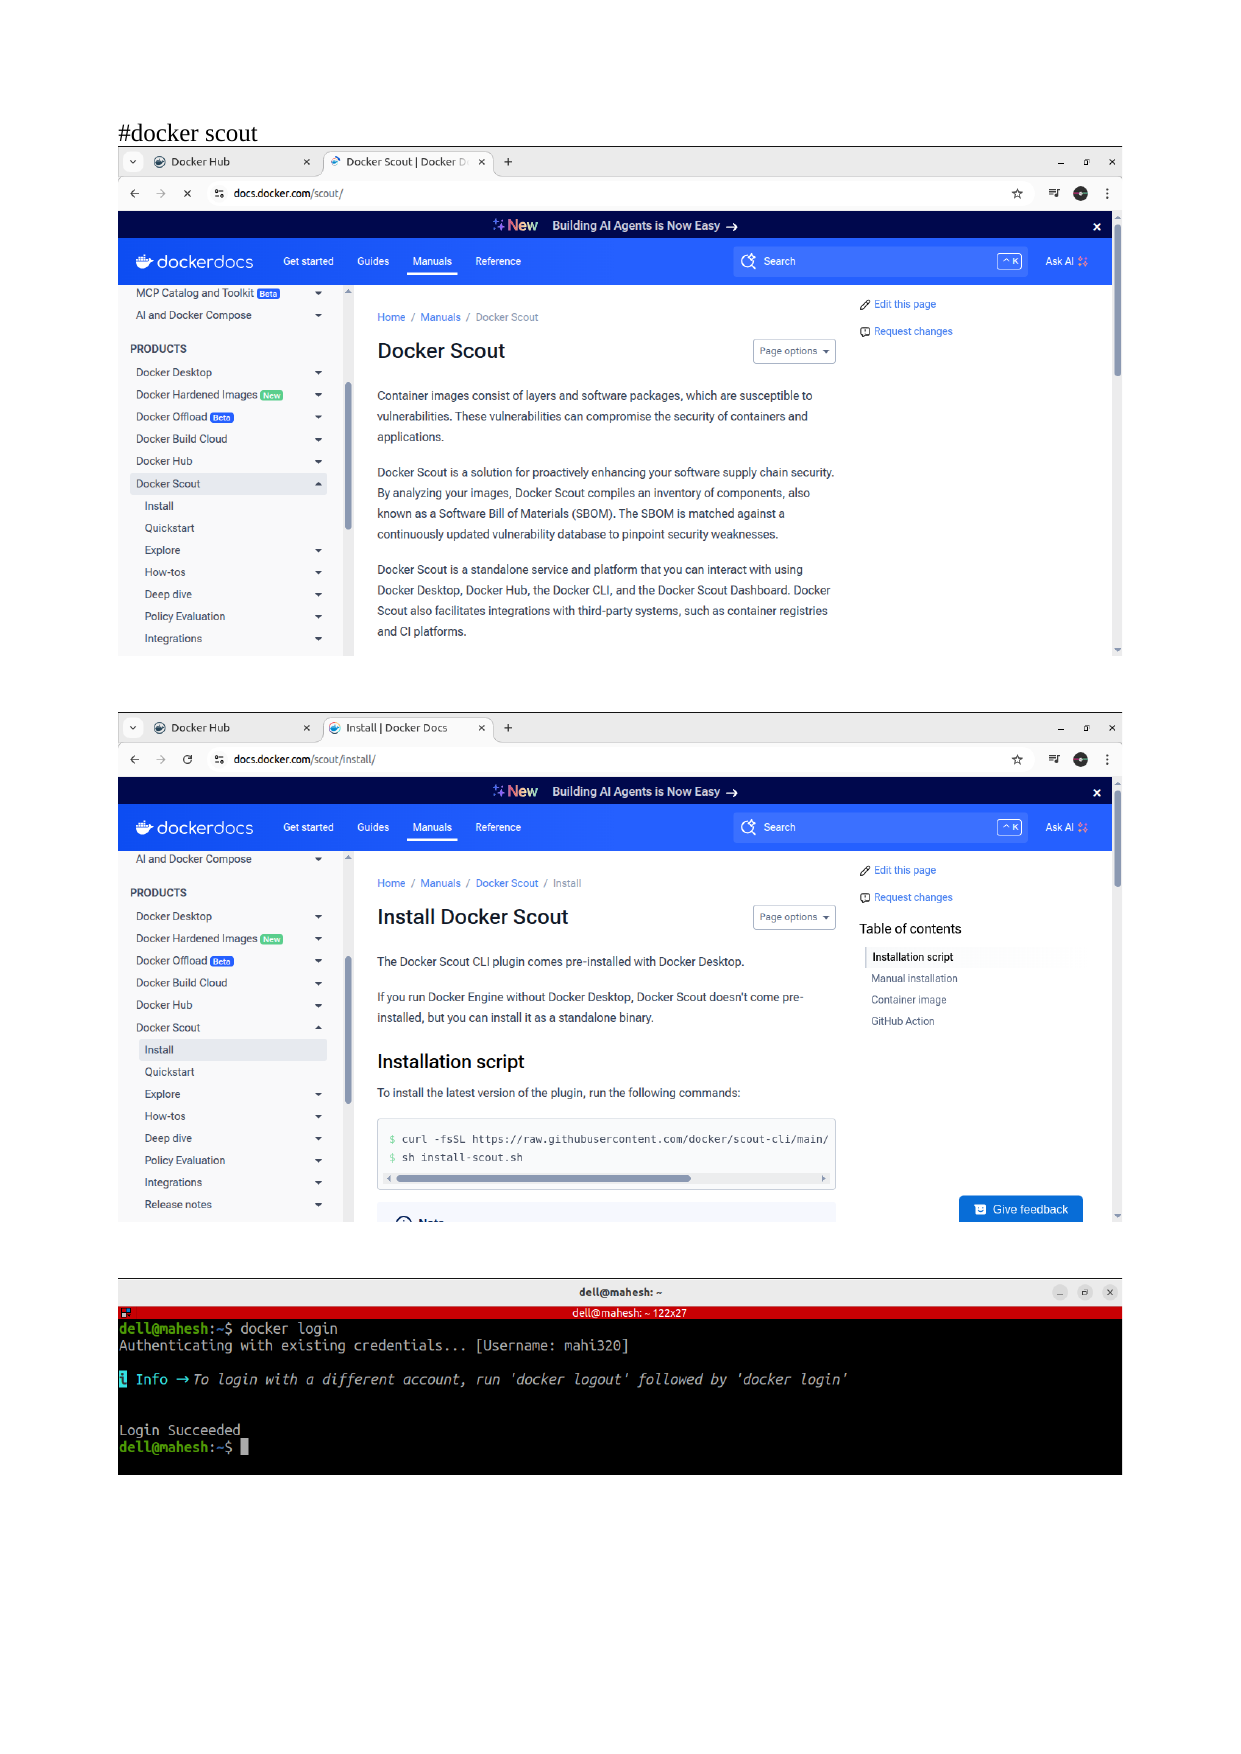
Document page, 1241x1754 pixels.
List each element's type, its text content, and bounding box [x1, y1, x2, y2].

picture [118, 1278, 1123, 1475]
picture [118, 146, 1123, 656]
picture [118, 712, 1123, 1222]
text #docker scout [118, 118, 1122, 146]
